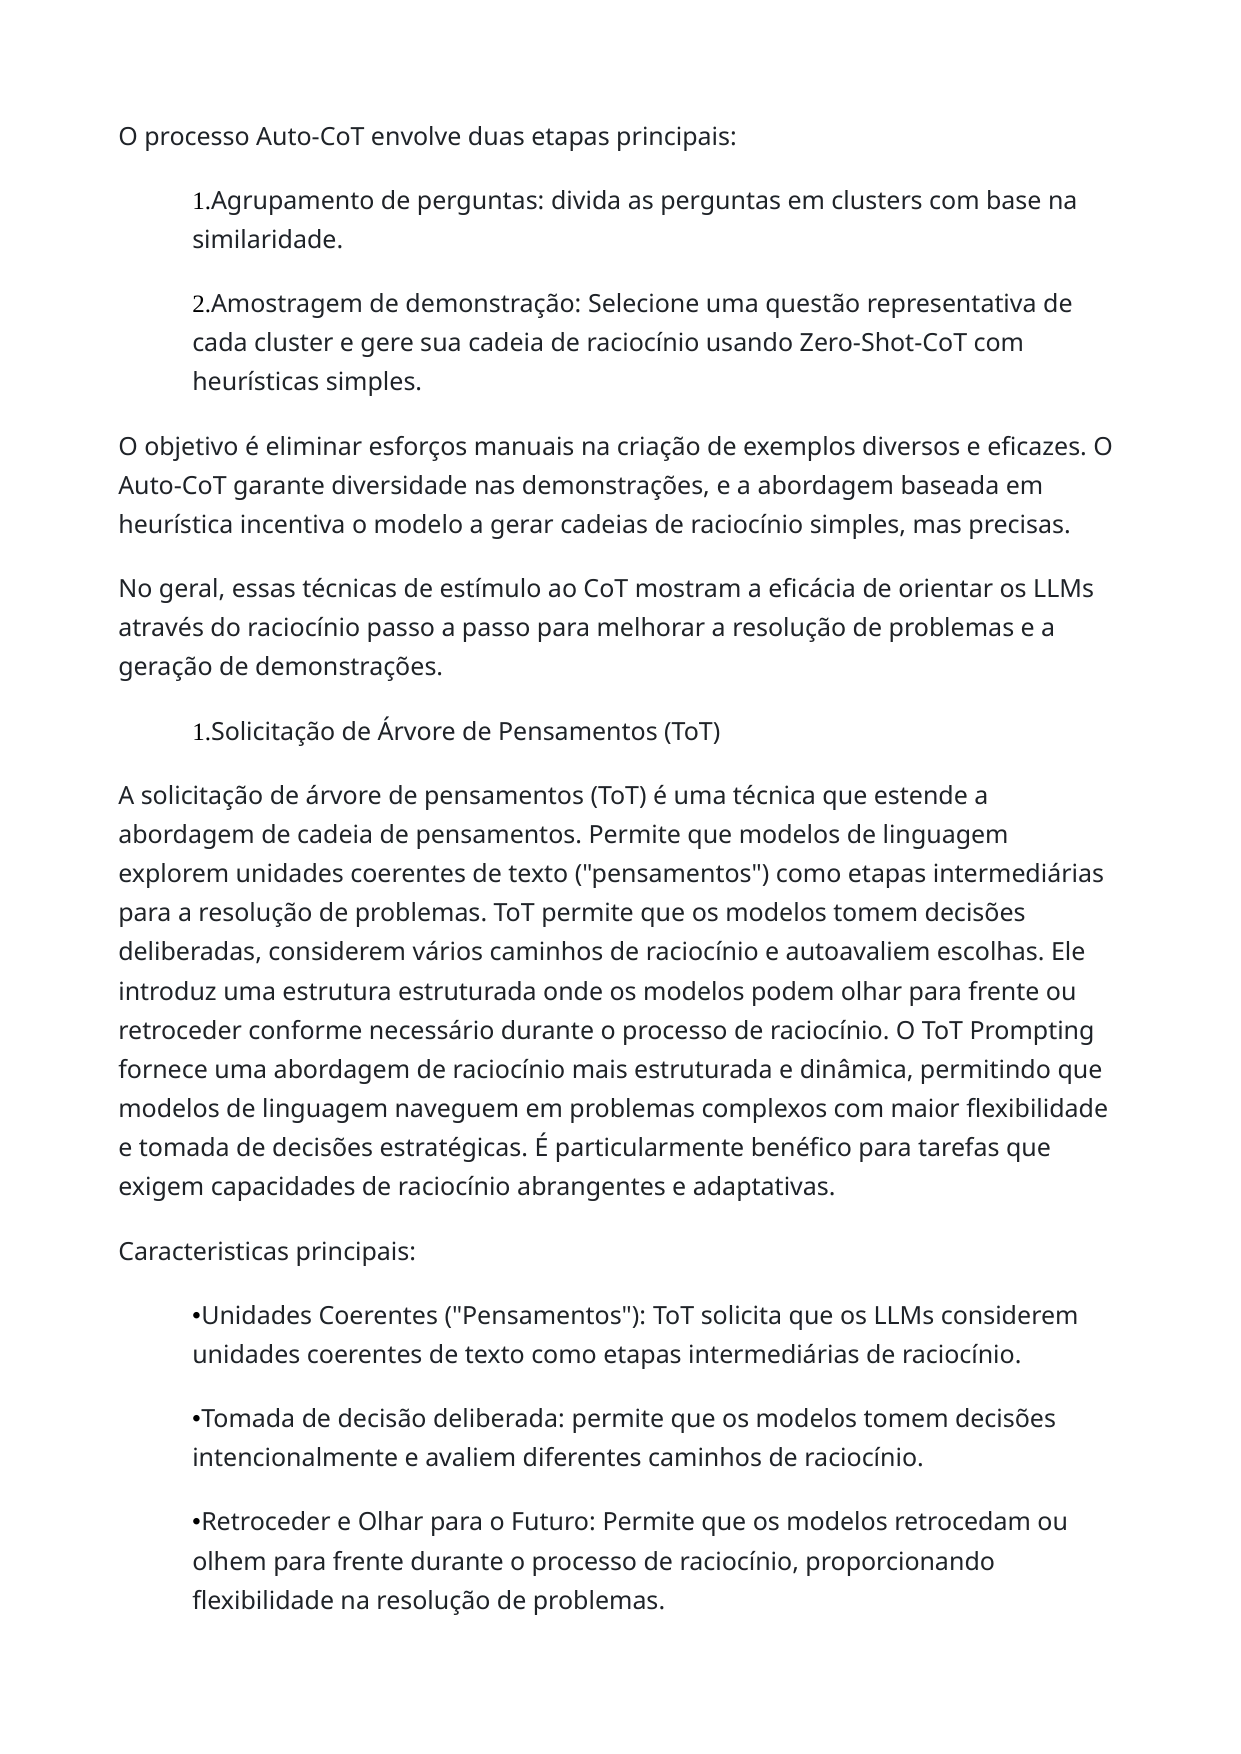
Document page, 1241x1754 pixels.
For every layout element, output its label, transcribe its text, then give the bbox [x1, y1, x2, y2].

list Agrupamento de perguntas: divida as perguntas em clusters com base na similaridade. [118, 182, 1122, 256]
text No geral, essas técnicas de estímulo ao CoT mostram a eficácia de orientar os LLMs através do raciocínio passo a passo para melhorar a resolução de problemas e a geração de demonstrações. [118, 571, 1122, 683]
text Caracteristicas principais: [118, 1233, 1122, 1267]
list Solicitação de Árvore de Pensamentos (ToT) [118, 713, 1122, 747]
text O objetivo é eliminar esforços manuais na criação de exemplos diversos e eficazes. O Auto-CoT garante diversidade nas demonstrações, e a abordagem baseada em heurística incentiva o modelo a gerar cadeias de raciocínio simples, mas precisas. [118, 428, 1122, 541]
list Unidades Coerentes ("Pensamentos"): ToT solicita que os LLMs considerem unidades coerentes de texto como etapas intermediárias de raciocínio. [118, 1297, 1122, 1371]
list Retroceder e Olhar para o Futuro: Permite que os modelos retrocedam ou olhem para frente durante o processo de raciocínio, proporcionando flexibilidade na resolução de problemas. [118, 1504, 1122, 1616]
list Amostragem de demonstração: Selecione uma questão representativa de cada cluster e gere sua cadeia de raciocínio usando Zero-Shot-CoT com heurísticas simples. [118, 286, 1122, 398]
text O processo Auto-CoT envolve duas etapas principais: [118, 118, 1122, 152]
list Tomada de decisão deliberada: permite que os modelos tomem decisões intencionalmente e avaliem diferentes caminhos de raciocínio. [118, 1401, 1122, 1474]
text A solicitação de árvore de pensamentos (ToT) é uma técnica que estende a abordagem de cadeia de pensamentos. Permite que modelos de linguagem explorem unidades coerentes de texto ("pensamentos") como etapas intermediárias para a resolução de problemas. ToT permite que os modelos tomem decisões deliberadas, considerem vários caminhos de raciocínio e autoavaliem escolhas. Ele introduz uma estrutura estruturada onde os modelos podem olhar para frente ou retroceder conforme necessário durante o processo de raciocínio. O ToT Prompting fornece uma abordagem de raciocínio mais estruturada e dinâmica, permitindo que modelos de linguagem naveguem em problemas complexos com maior flexibilidade e tomada de decisões estratégicas. É particularmente benéfico para tarefas que exigem capacidades de raciocínio abrangentes e adaptativas. [118, 777, 1122, 1203]
